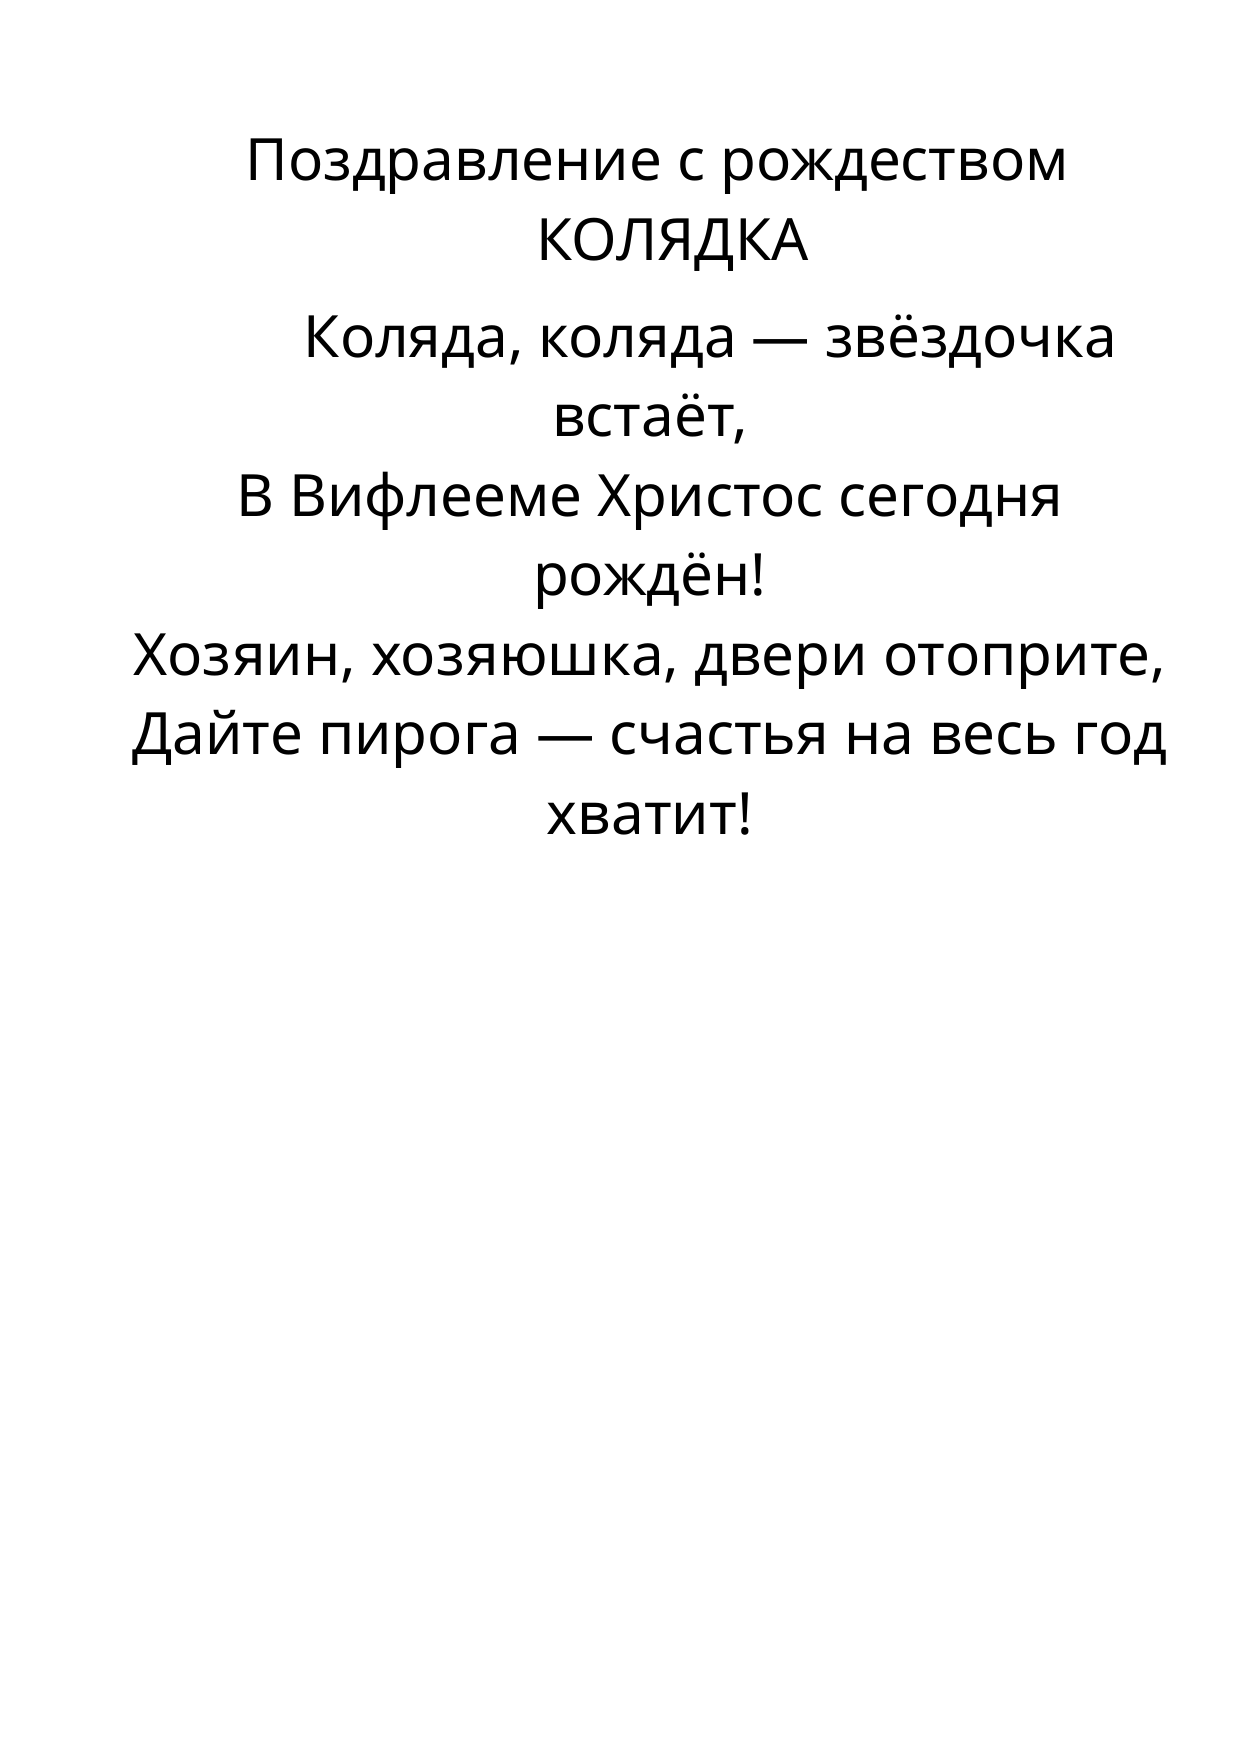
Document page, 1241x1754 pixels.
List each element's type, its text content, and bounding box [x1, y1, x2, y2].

text Поздравление с рождеством [118, 118, 1181, 198]
text Коляда, коляда — звёздочка встаёт, В Вифлееме Христос сегодня рождён! Хозяин, хозяюшка, двери отоприте, Дайте пирога — счастья на весь год хватит! [118, 295, 1181, 851]
title КОЛЯДКА [118, 198, 1181, 277]
